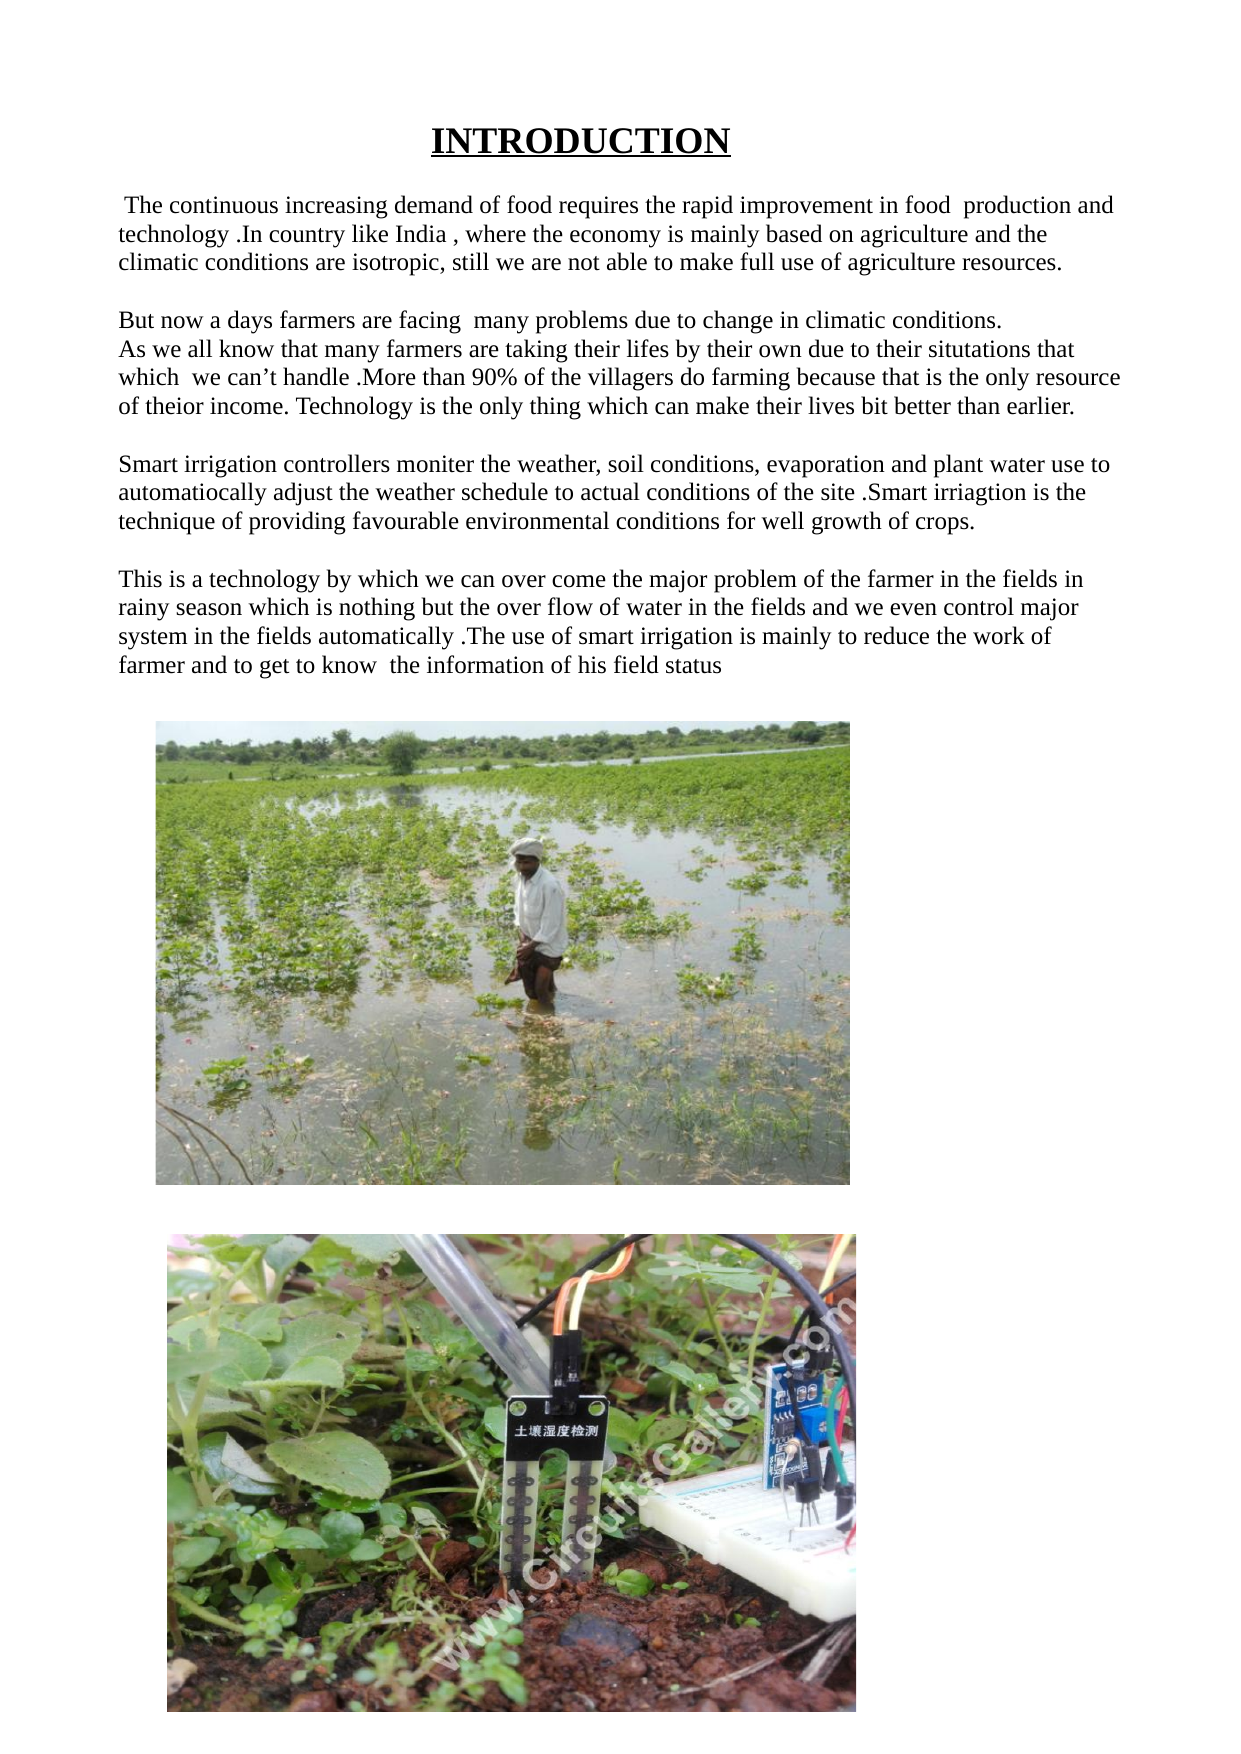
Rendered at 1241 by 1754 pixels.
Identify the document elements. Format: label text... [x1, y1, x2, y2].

text This is a technology by which we can over come the major problem of the farmer in the fields in rainy season which is nothing but the over flow of water in the fields and we even control major system in the fields automatically .The use of smart irrigation is mainly to reduce the work of farmer and to get to know the information of his field status [118, 564, 1122, 679]
text But now a days farmers are facing many problems due to change in climatic conditions. [118, 305, 1122, 334]
picture [167, 1234, 857, 1712]
text As we all know that many farmers are taking their lifes by their own due to their situtations that which we can’t handle .More than 90% of the villagers do farming because that is the only resource of theior income. Technology is the only thing which can make their lives bit better than earlier. [118, 334, 1122, 420]
text Smart irrigation controllers moniter the weather, soil conditions, evaporation and plant water use to automatiocally adjust the weather schedule to actual conditions of the site .Smart irriagtion is the technique of providing favourable environmental conditions for well growth of crops. [118, 449, 1122, 535]
picture [155, 721, 850, 1185]
text INTRODUCTION [118, 118, 1122, 161]
text The continuous increasing demand of food requires the rapid improvement in food production and technology .In country like India , where the economy is mainly based on agriculture and the climatic conditions are isotropic, still we are not able to make full use of agriculture resources. [118, 190, 1122, 276]
